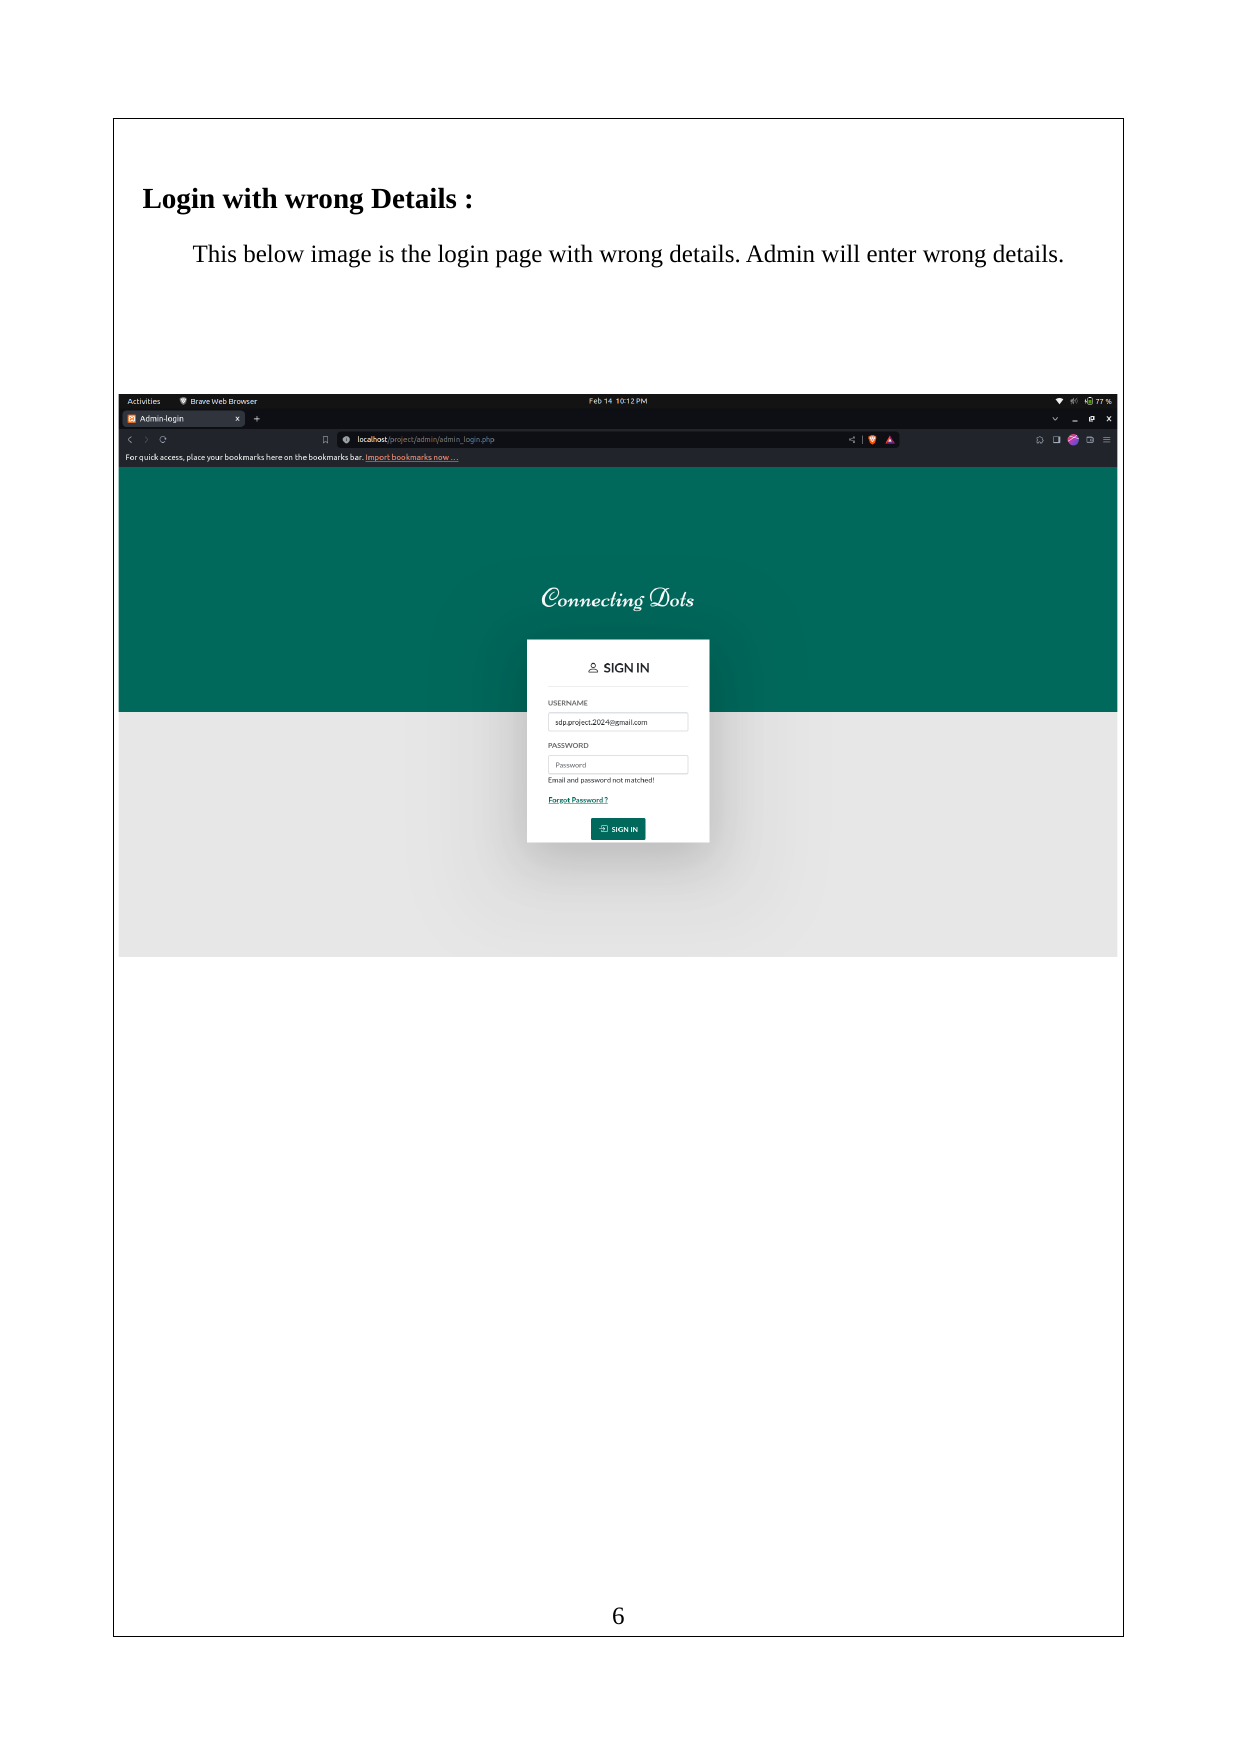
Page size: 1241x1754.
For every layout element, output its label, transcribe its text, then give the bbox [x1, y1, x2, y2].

text Login with wrong Details : [142, 181, 1117, 215]
text This below image is the login page with wrong details. Admin will enter wrong details. [142, 239, 1117, 267]
picture [118, 394, 1118, 957]
